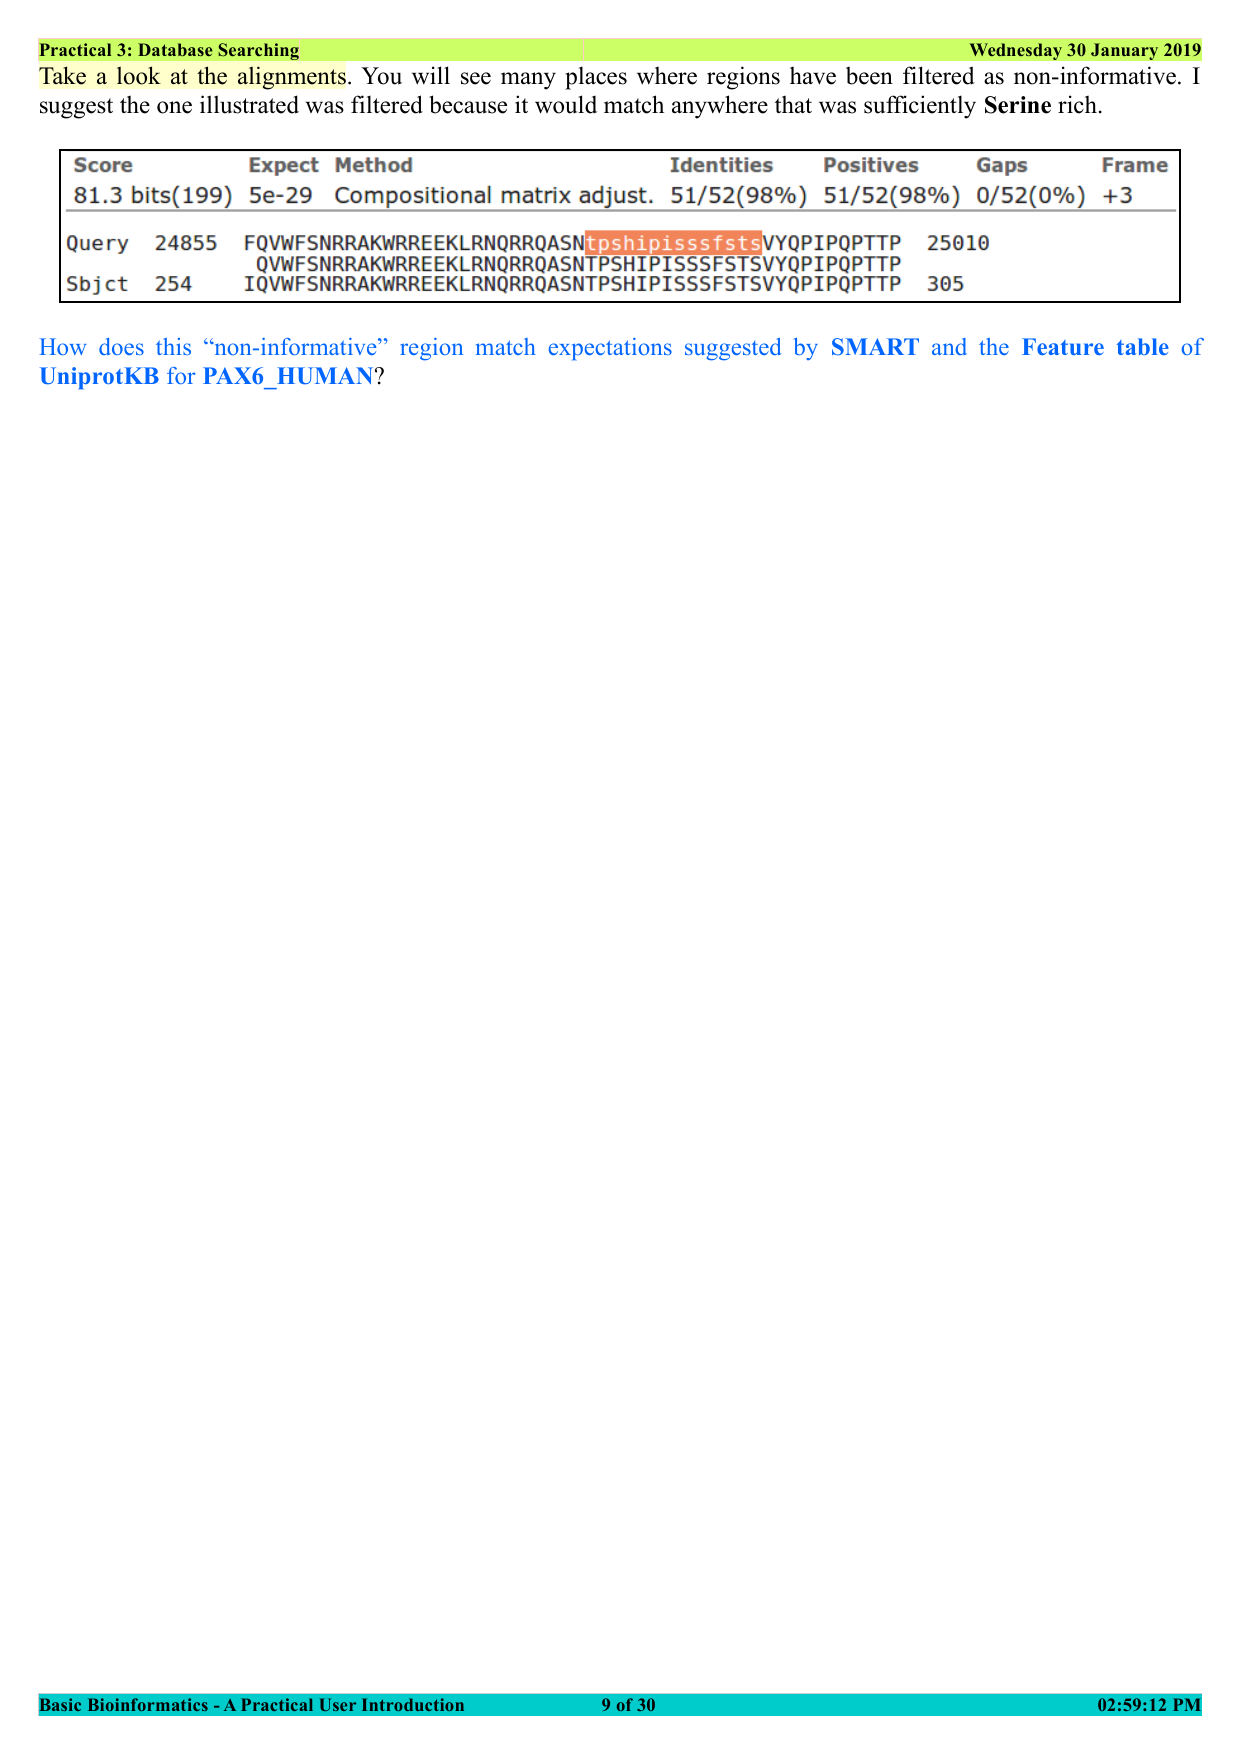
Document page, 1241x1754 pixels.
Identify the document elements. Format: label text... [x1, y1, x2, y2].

text Take a look at the alignments. You will see many places where regions have been filtered as non-informative. I suggest the one illustrated was filtered because it would match anywhere that was sufficiently Serine rich. [38, 61, 1202, 119]
text How does this “non-informative” region match expectations suggested by SMART and the Feature table of UniprotKB for PAX6_HUMAN? [38, 148, 1202, 390]
picture [61, 151, 1179, 301]
